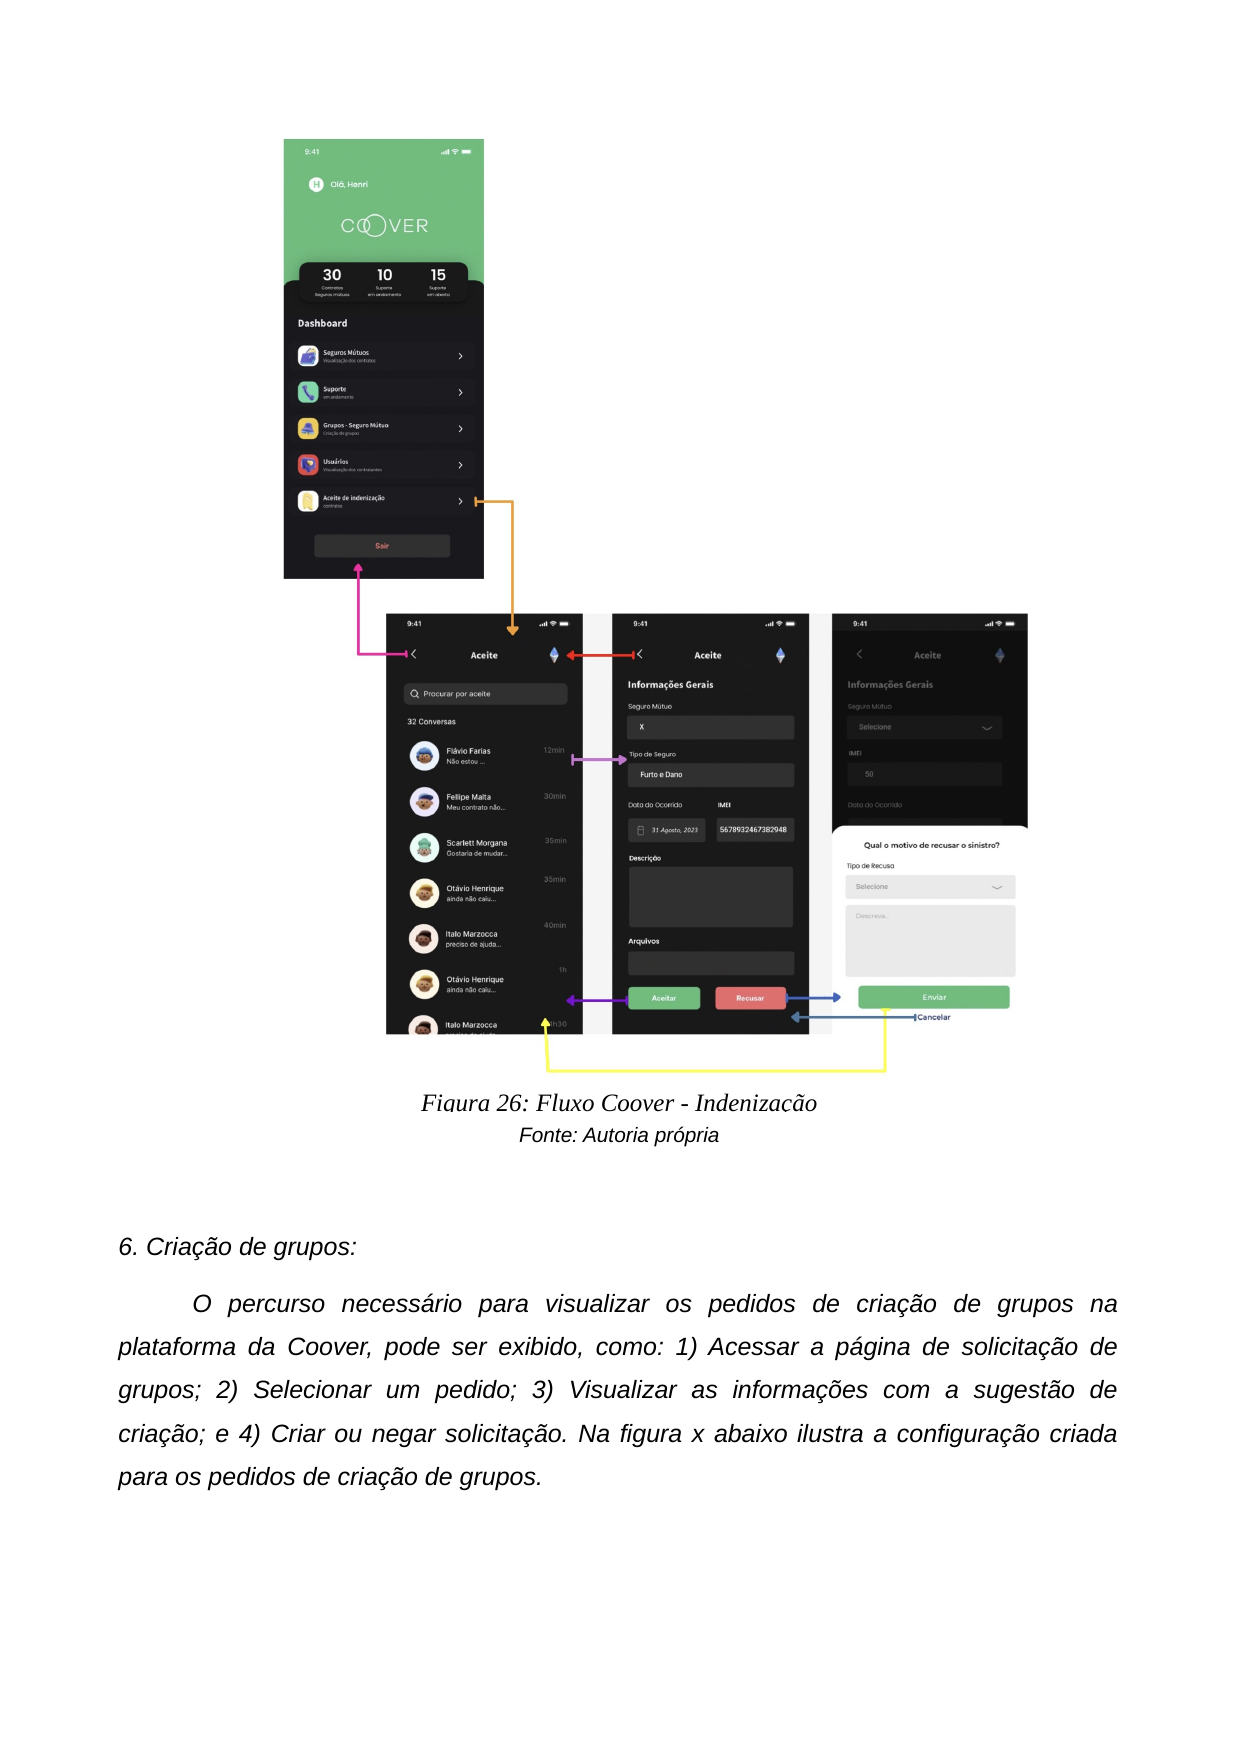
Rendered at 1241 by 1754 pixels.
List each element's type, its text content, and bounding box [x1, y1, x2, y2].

text O percurso necessário para visualizar os pedidos de criação de grupos na plataforma da Coover, pode ser exibido, como: 1) Acessar a página de solicitação de grupos; 2) Selecionar um pedido; 3) Visualizar as informações com a sugestão de criação; e 4) Criar ou negar solicitação. Na figura x abaixo ilustra a configuração criada para os pedidos de criação de grupos. [118, 1289, 1122, 1491]
text Figura 26: Fluxo Coover - Indenização [274, 1089, 967, 1111]
text Fonte: Autoria própria [118, 118, 1122, 1147]
text 6. Criação de grupos: [118, 1232, 1122, 1260]
